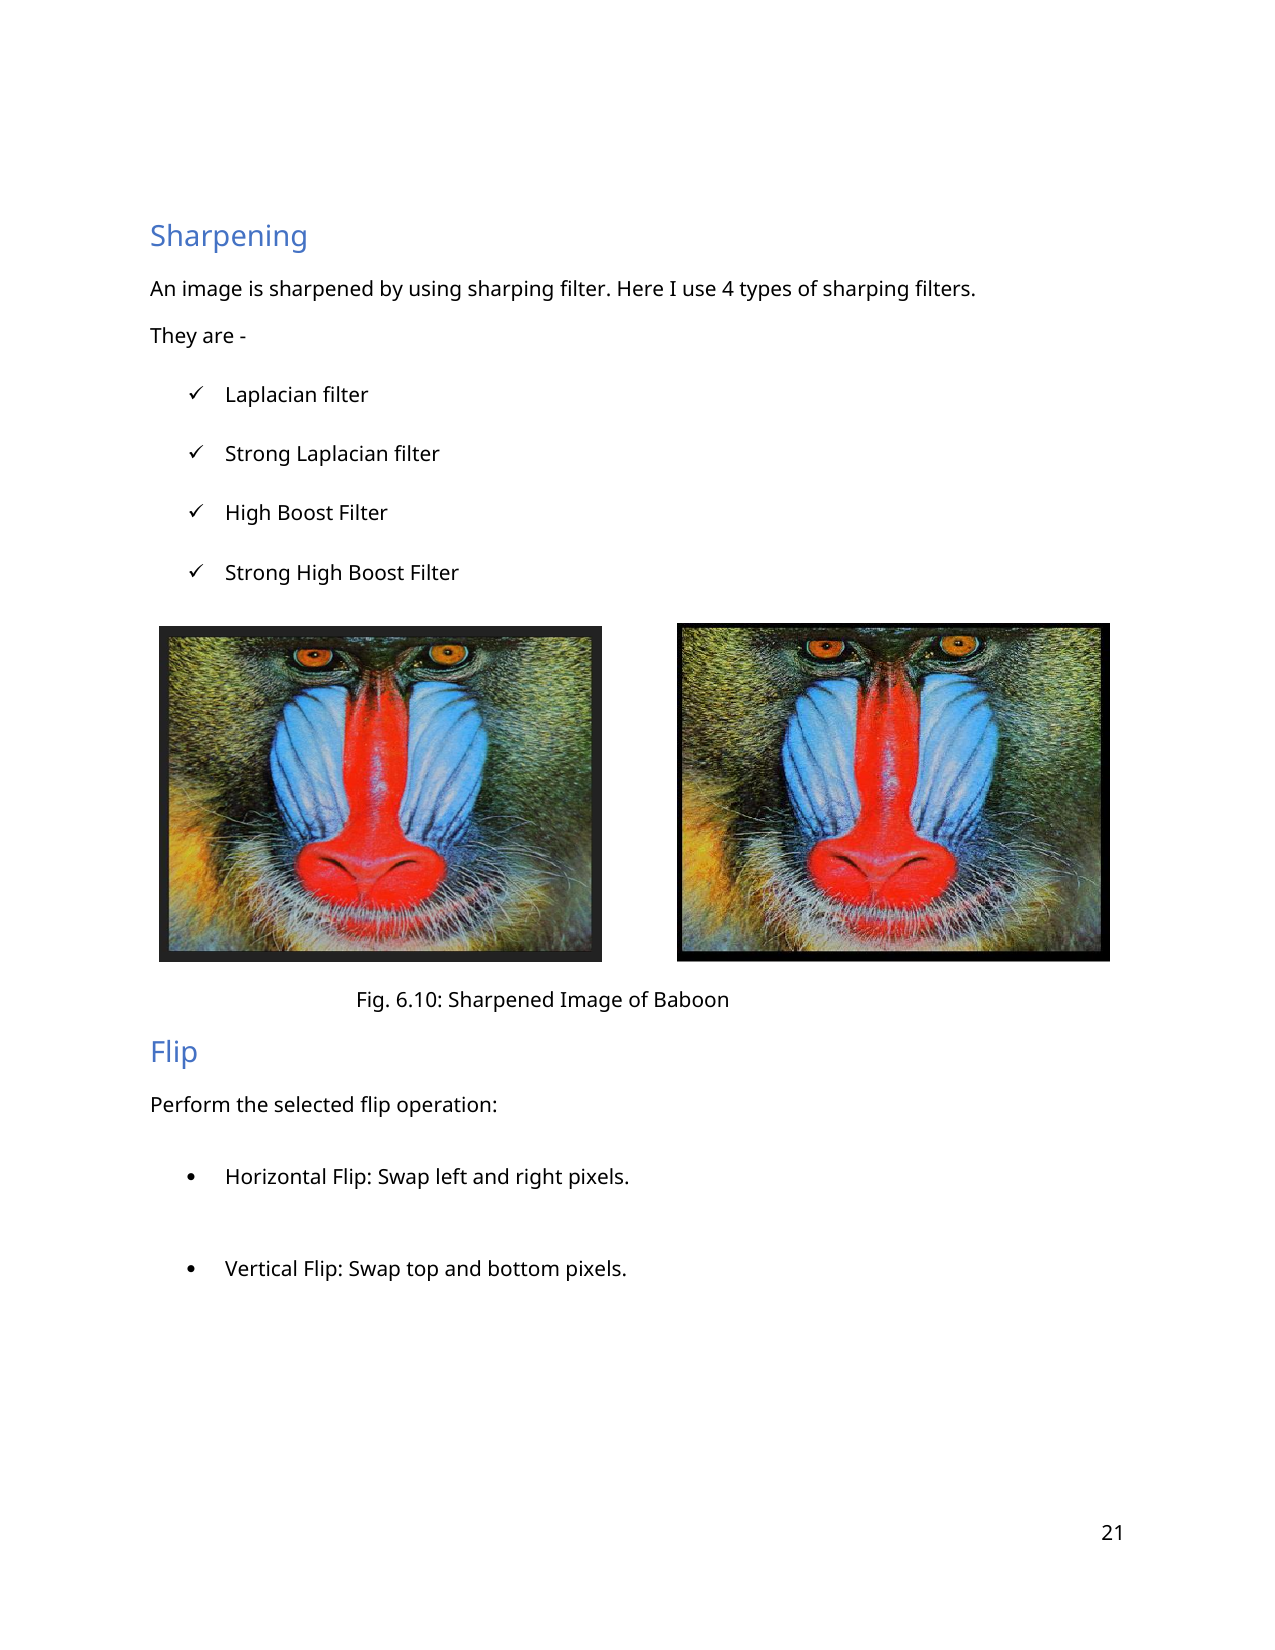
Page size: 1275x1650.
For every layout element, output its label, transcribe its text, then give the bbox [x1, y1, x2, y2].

list Laplacian filter [187, 380, 1125, 408]
text Flip [150, 1032, 1125, 1071]
list Strong High Boost Filter [187, 558, 1125, 586]
list Horizontal Flip: Swap left and right pixels. [187, 1162, 1125, 1190]
text Fig. 6.10: Sharpened Image of Baboon [150, 985, 1125, 1013]
list Vertical Flip: Swap top and bottom pixels. [187, 1254, 1125, 1283]
text They are - [150, 321, 1125, 349]
list Strong Laplacian filter [187, 439, 1125, 468]
list High Boost Filter [187, 498, 1125, 527]
text An image is sharpened by using sharping filter. Here I use 4 types of sharping filters. [150, 274, 1125, 302]
text Sharpening [150, 215, 1125, 255]
text Perform the selected flip operation: [150, 1090, 1125, 1119]
